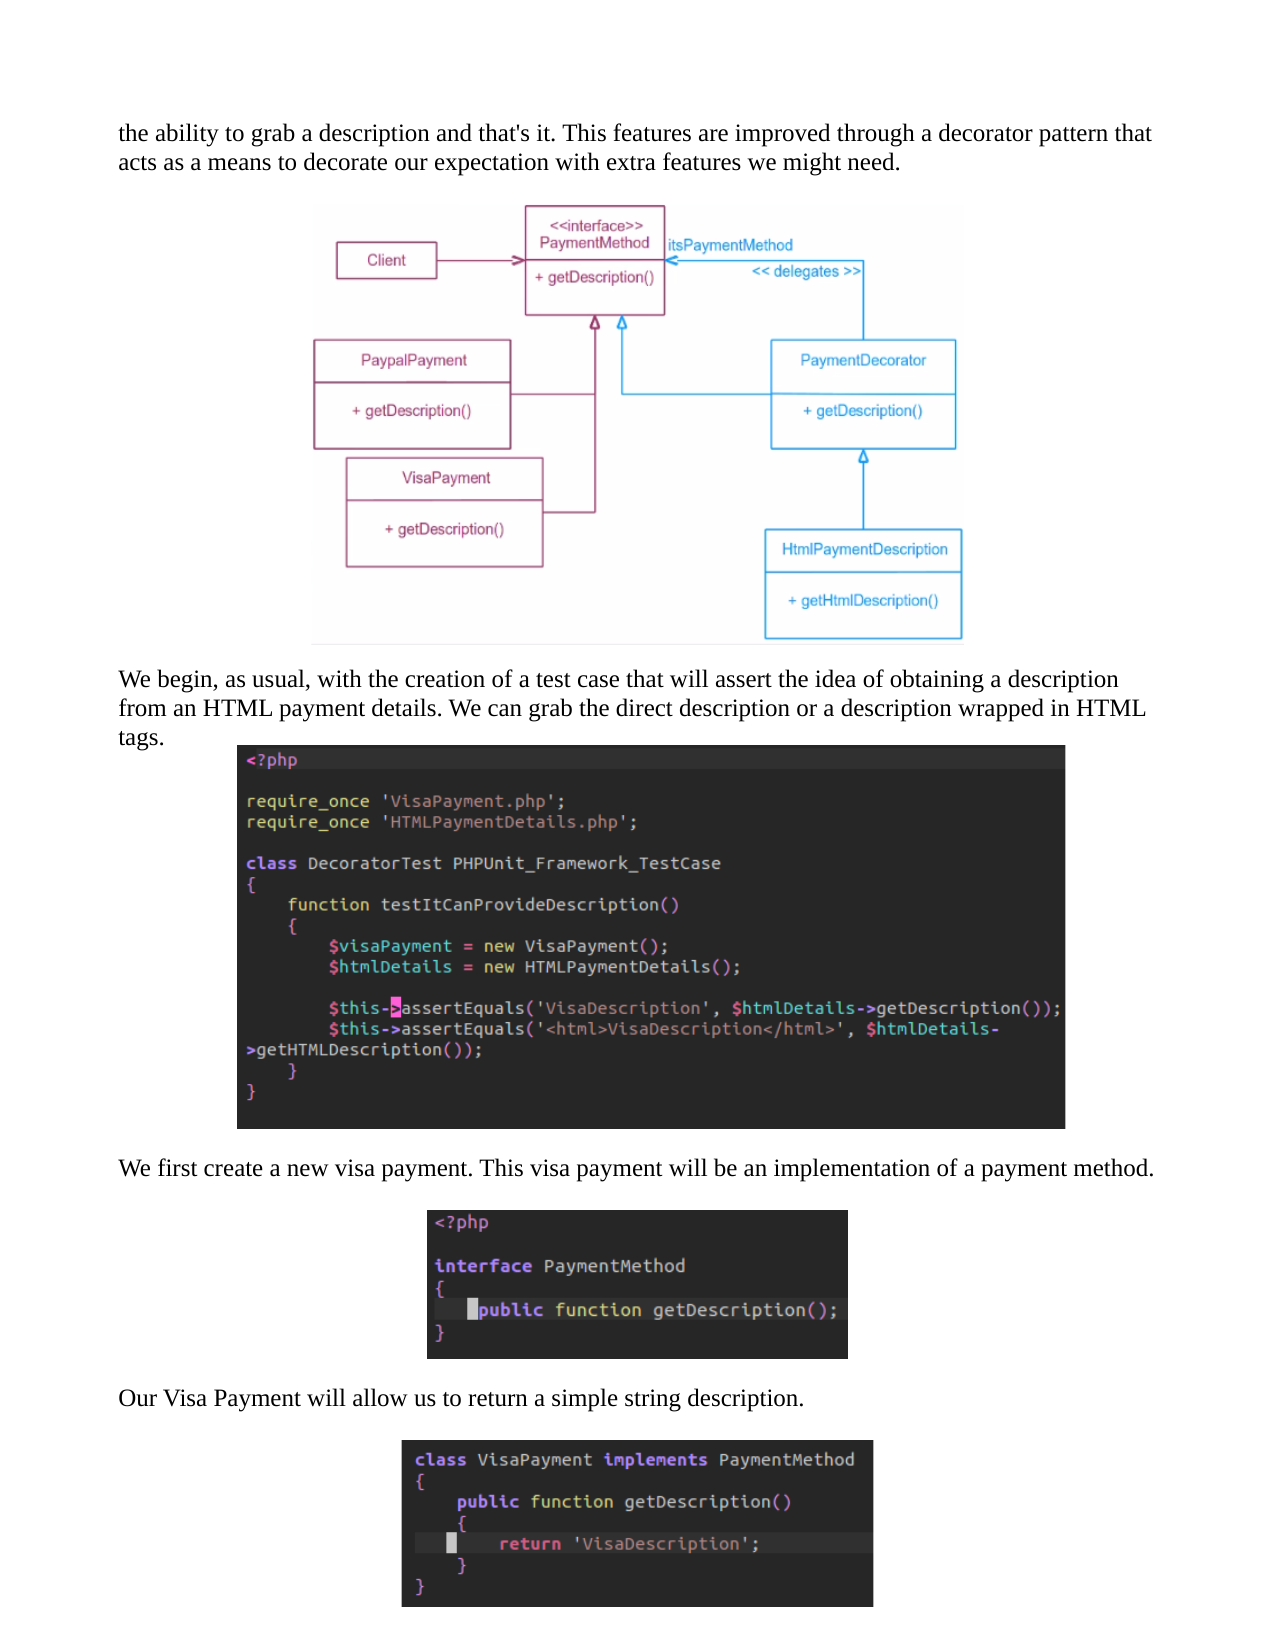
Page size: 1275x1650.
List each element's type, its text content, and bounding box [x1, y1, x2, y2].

text We first create a new visa payment. This visa payment will be an implementation of a payment method. [118, 1153, 1157, 1182]
picture [311, 204, 964, 645]
picture [401, 1440, 874, 1607]
text Our Visa Payment will allow us to return a simple string description. [118, 1383, 1157, 1412]
picture [237, 745, 1066, 1129]
text We begin, as usual, with the creation of a test case that will assert the idea of obtaining a description from an HTML payment details. We can grab the direct description or a description wrapped in HTML tags. [118, 664, 1157, 751]
picture [427, 1210, 848, 1359]
text the ability to grab a description and that's it. This features are improved through a decorator pattern that acts as a means to decorate our expectation with extra features we might need. [118, 118, 1157, 176]
